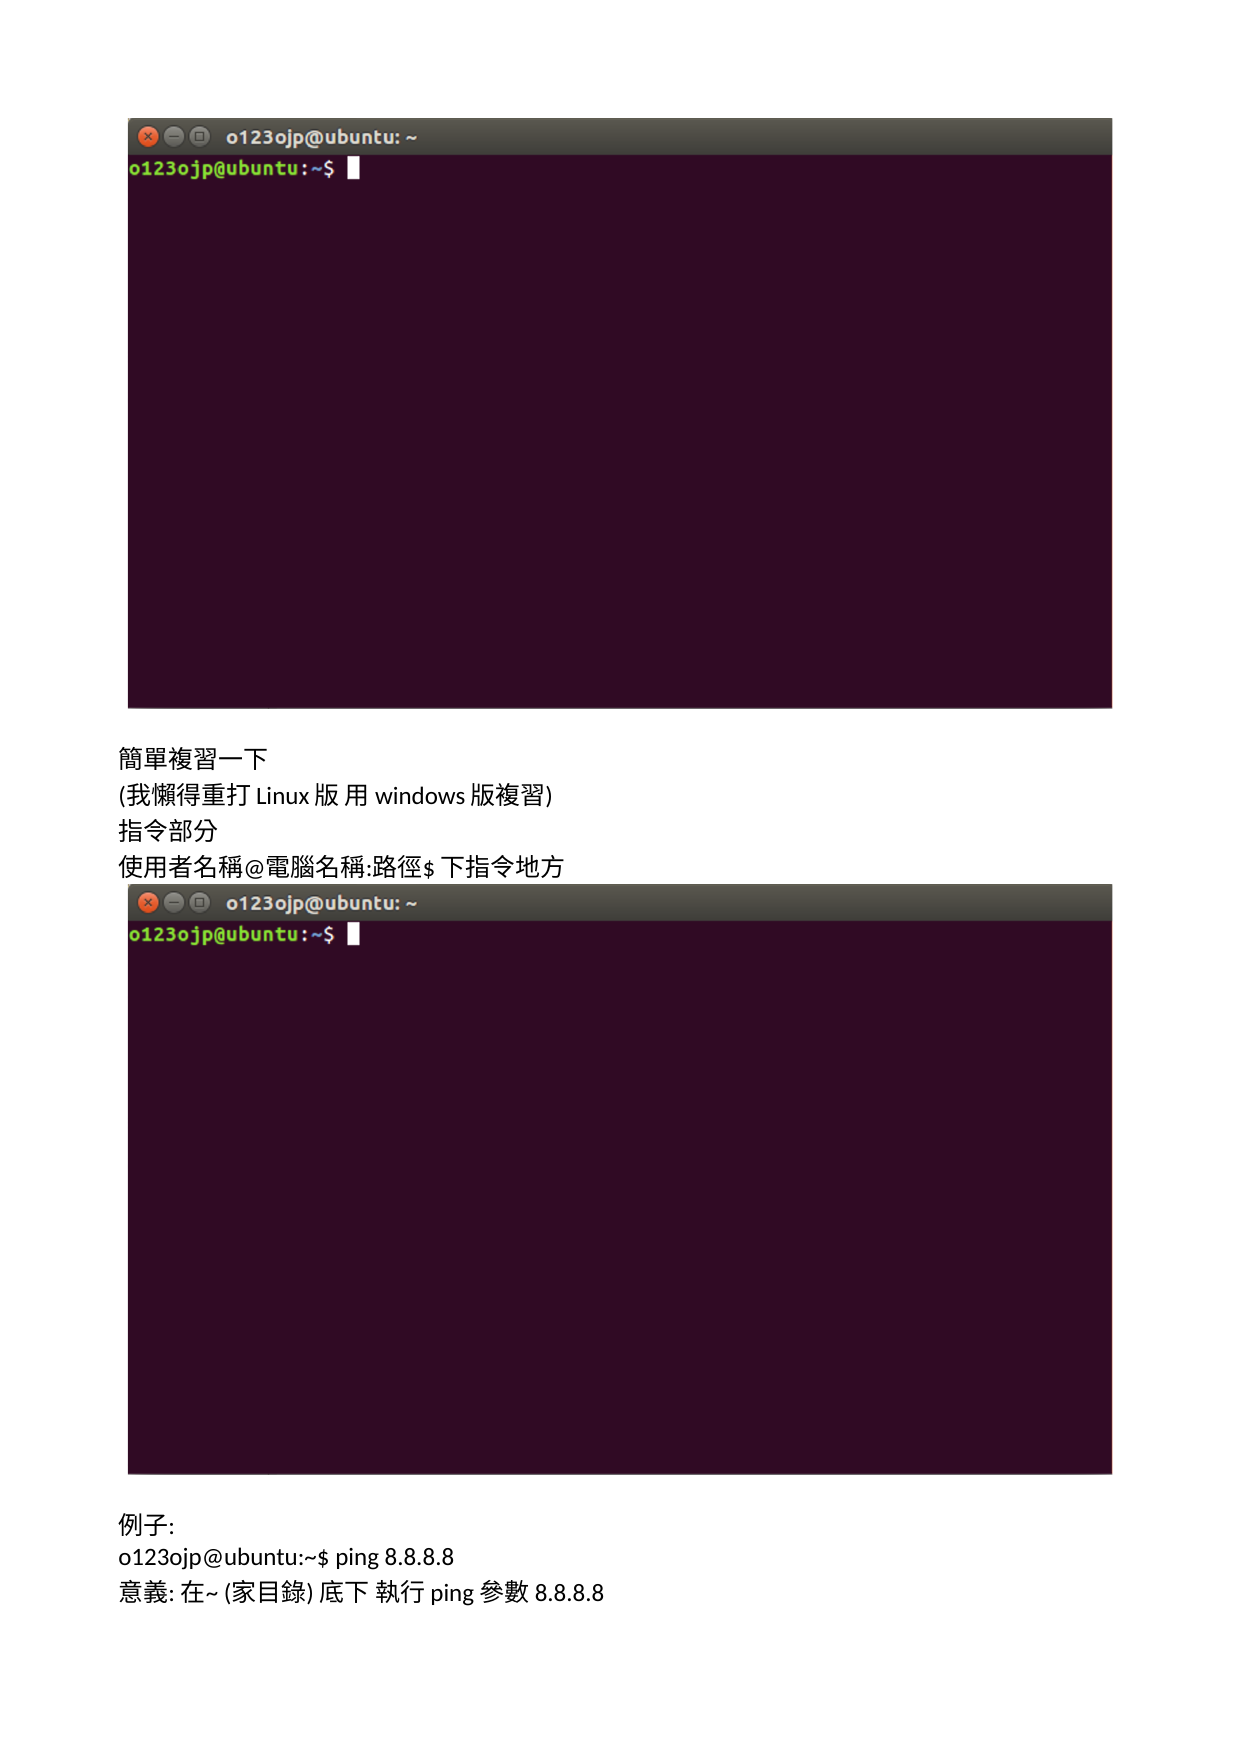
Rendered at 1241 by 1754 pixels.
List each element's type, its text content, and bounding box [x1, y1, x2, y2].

text 例子: [118, 1505, 1122, 1541]
text 指令部分 [118, 812, 1122, 848]
picture [127, 118, 1113, 709]
text 使用者名稱@電腦名稱:路徑$ 下指令地方 [118, 848, 1122, 884]
text 簡單複習一下 [118, 739, 1122, 775]
text o123ojp@ubuntu:~$ ping 8.8.8.8 [118, 1541, 1122, 1572]
text (我懶得重打Linux版 用windows版複習) [118, 775, 1122, 812]
text 意義: 在~ (家目錄) 底下 執行ping 參數8.8.8.8 [118, 1572, 1122, 1608]
picture [127, 884, 1113, 1475]
